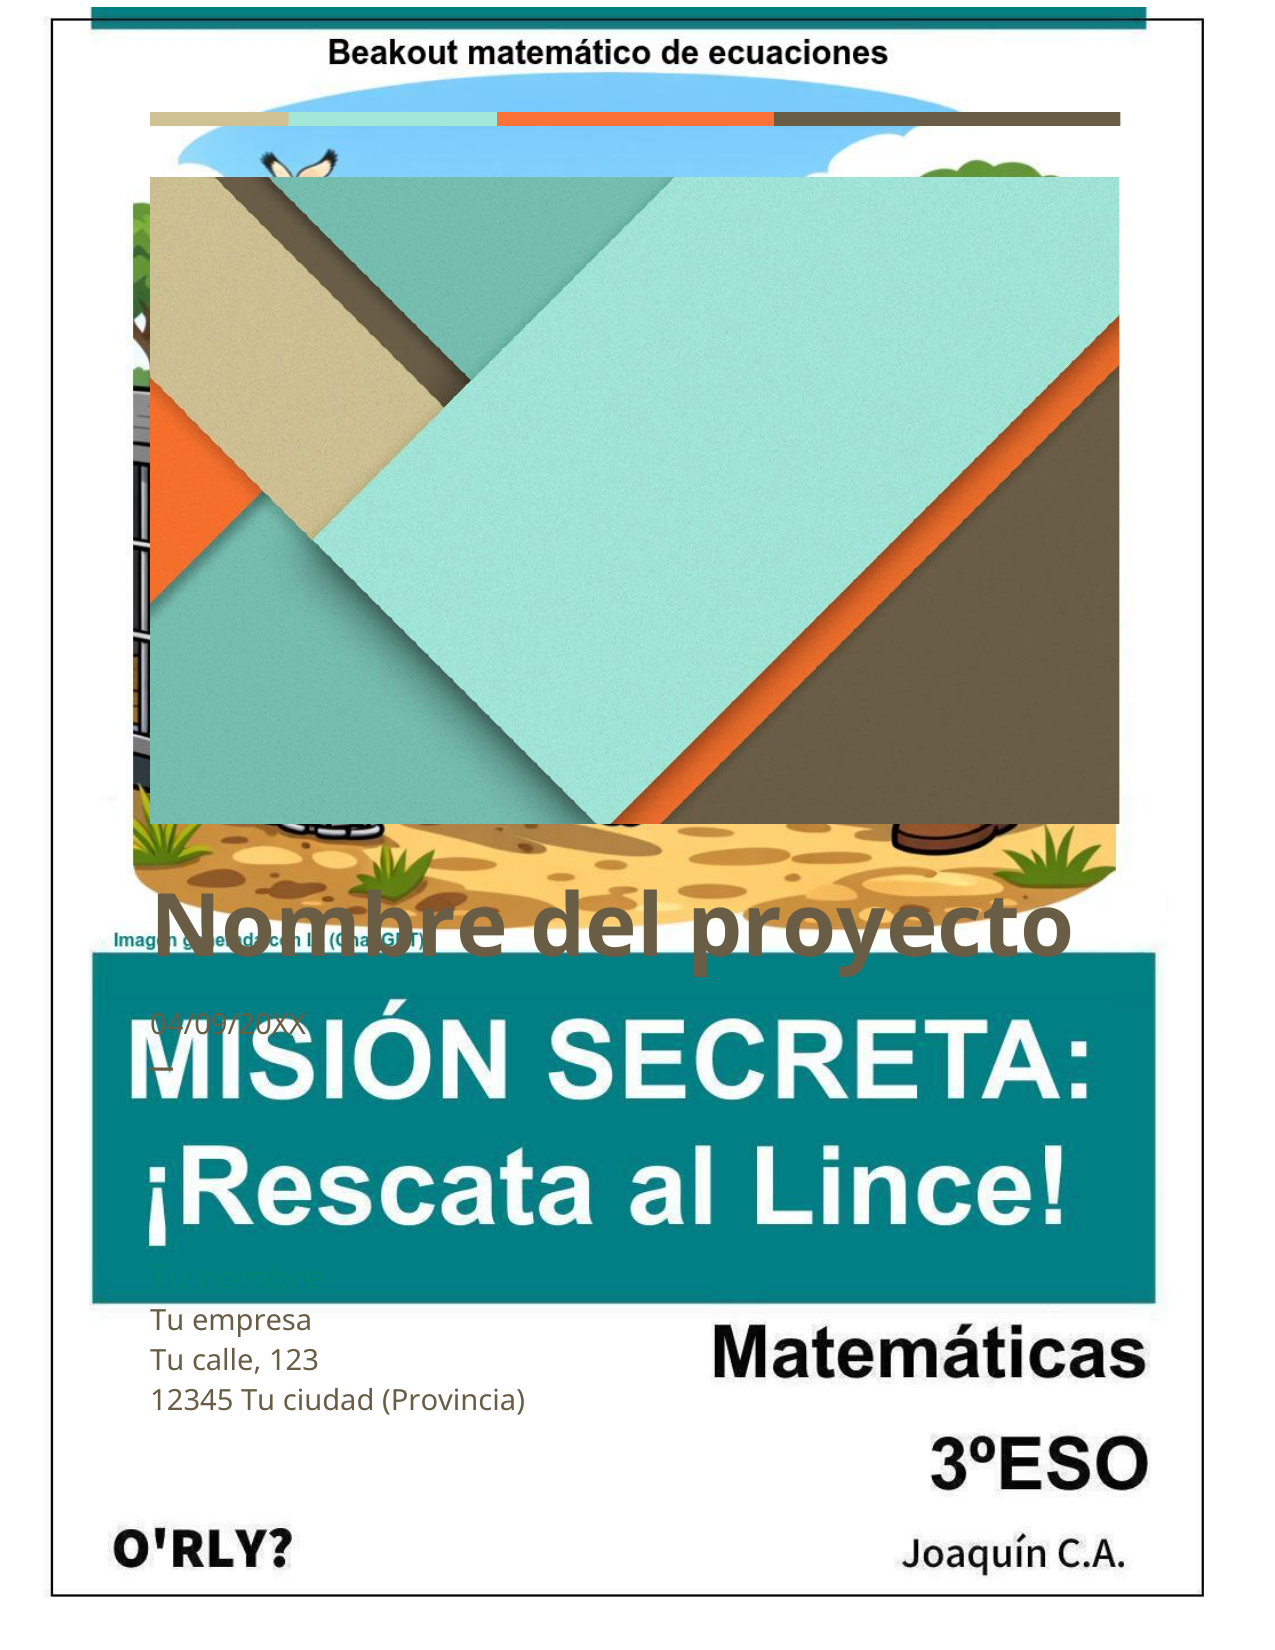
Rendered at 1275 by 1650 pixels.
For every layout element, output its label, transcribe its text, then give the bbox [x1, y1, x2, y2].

text Tu nombre [150, 1254, 1125, 1299]
text Tu empresa Tu calle, 123 12345 Tu ciudad (Provincia) [150, 1299, 1125, 1418]
subtitle 04/09/20XX [150, 1003, 1125, 1043]
title Nombre del proyecto [150, 863, 1125, 982]
picture [34, 7, 1219, 1607]
text ─ [150, 1043, 1125, 1094]
